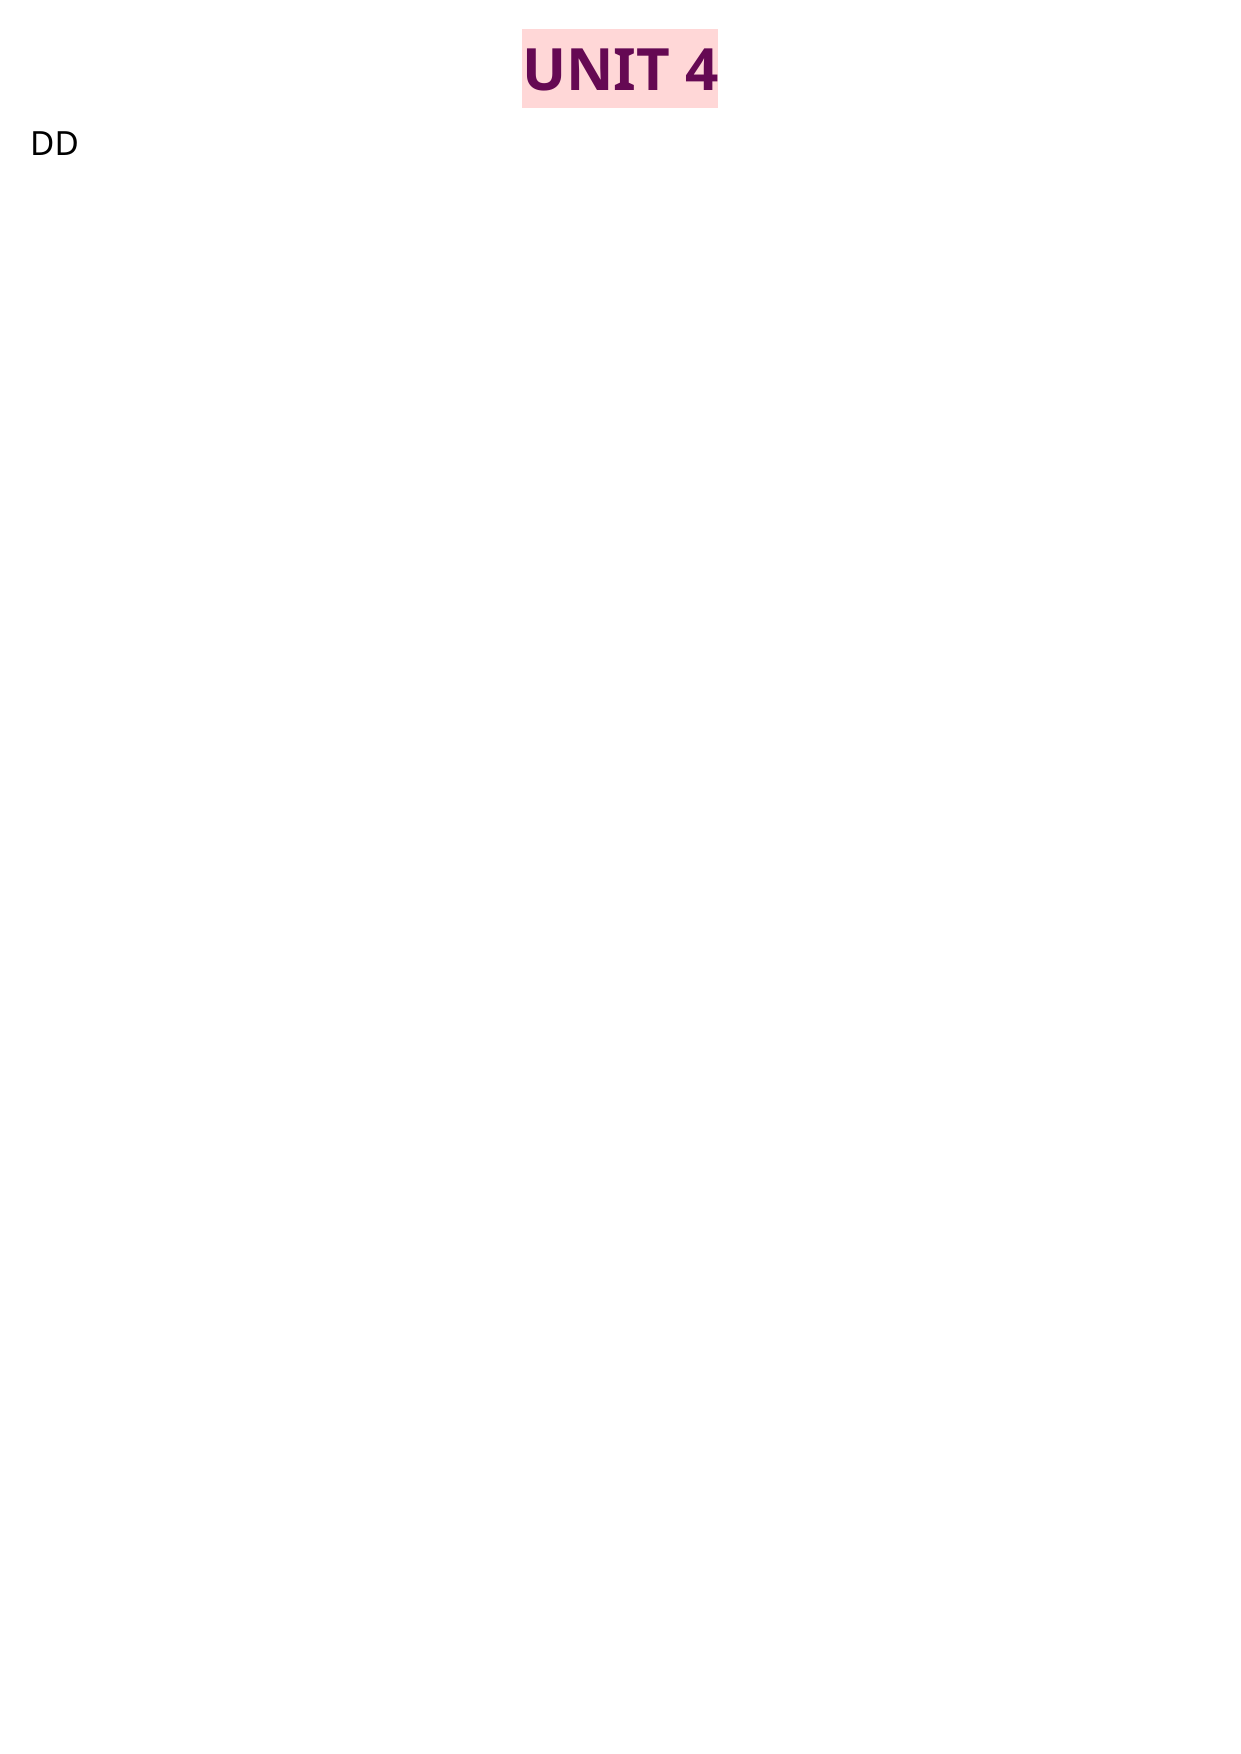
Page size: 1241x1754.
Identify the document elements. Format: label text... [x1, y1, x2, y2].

subtitle DD [30, 120, 1211, 165]
subtitle UNIT 4 [30, 28, 1211, 108]
